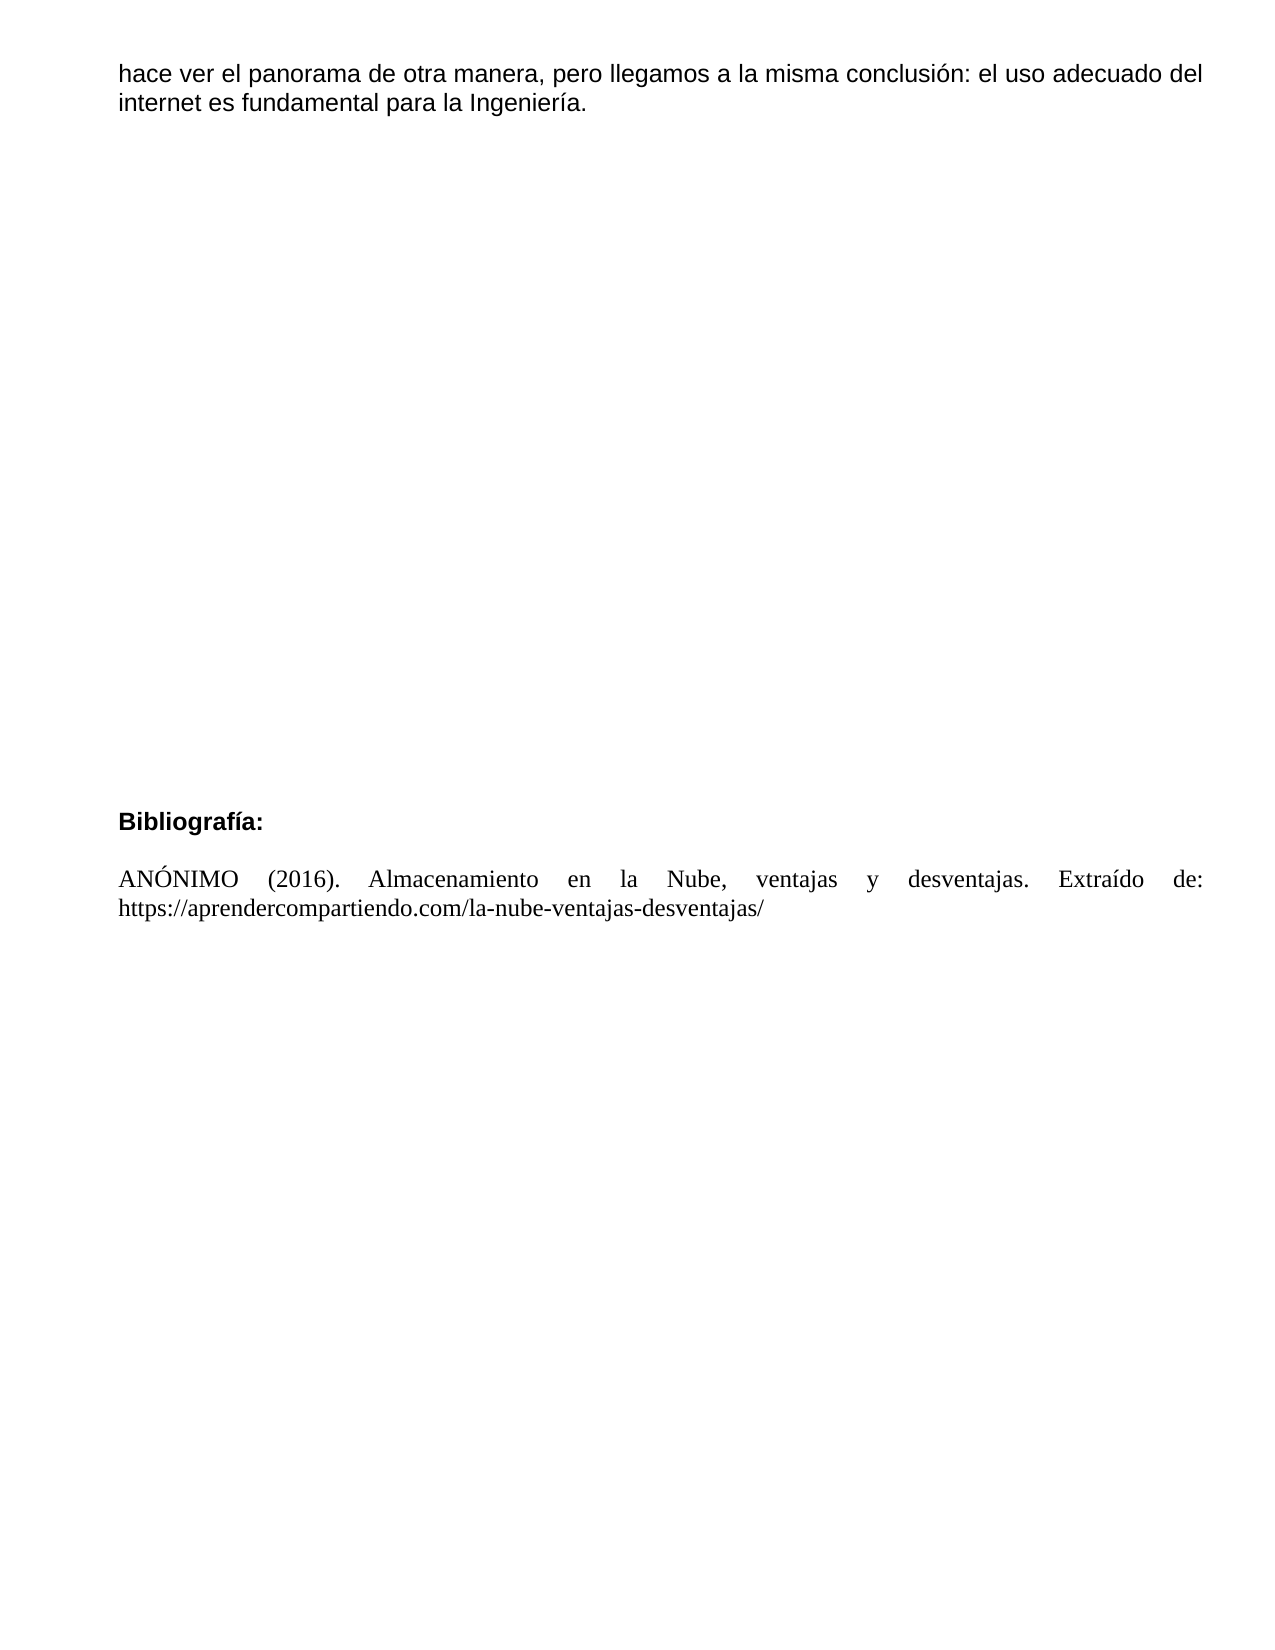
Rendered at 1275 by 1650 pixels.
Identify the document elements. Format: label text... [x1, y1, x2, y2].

text hace ver el panorama de otra manera, pero llegamos a la misma conclusión: el uso adecuado del internet es fundamental para la Ingeniería. [118, 59, 1205, 117]
text ANÓNIMO (2016). Almacenamiento en la Nube, ventajas y desventajas. Extraído de: https://aprendercompartiendo.com/la-nube-ventajas-desventajas/ [118, 864, 1205, 922]
text Bibliografía: [118, 807, 1205, 835]
